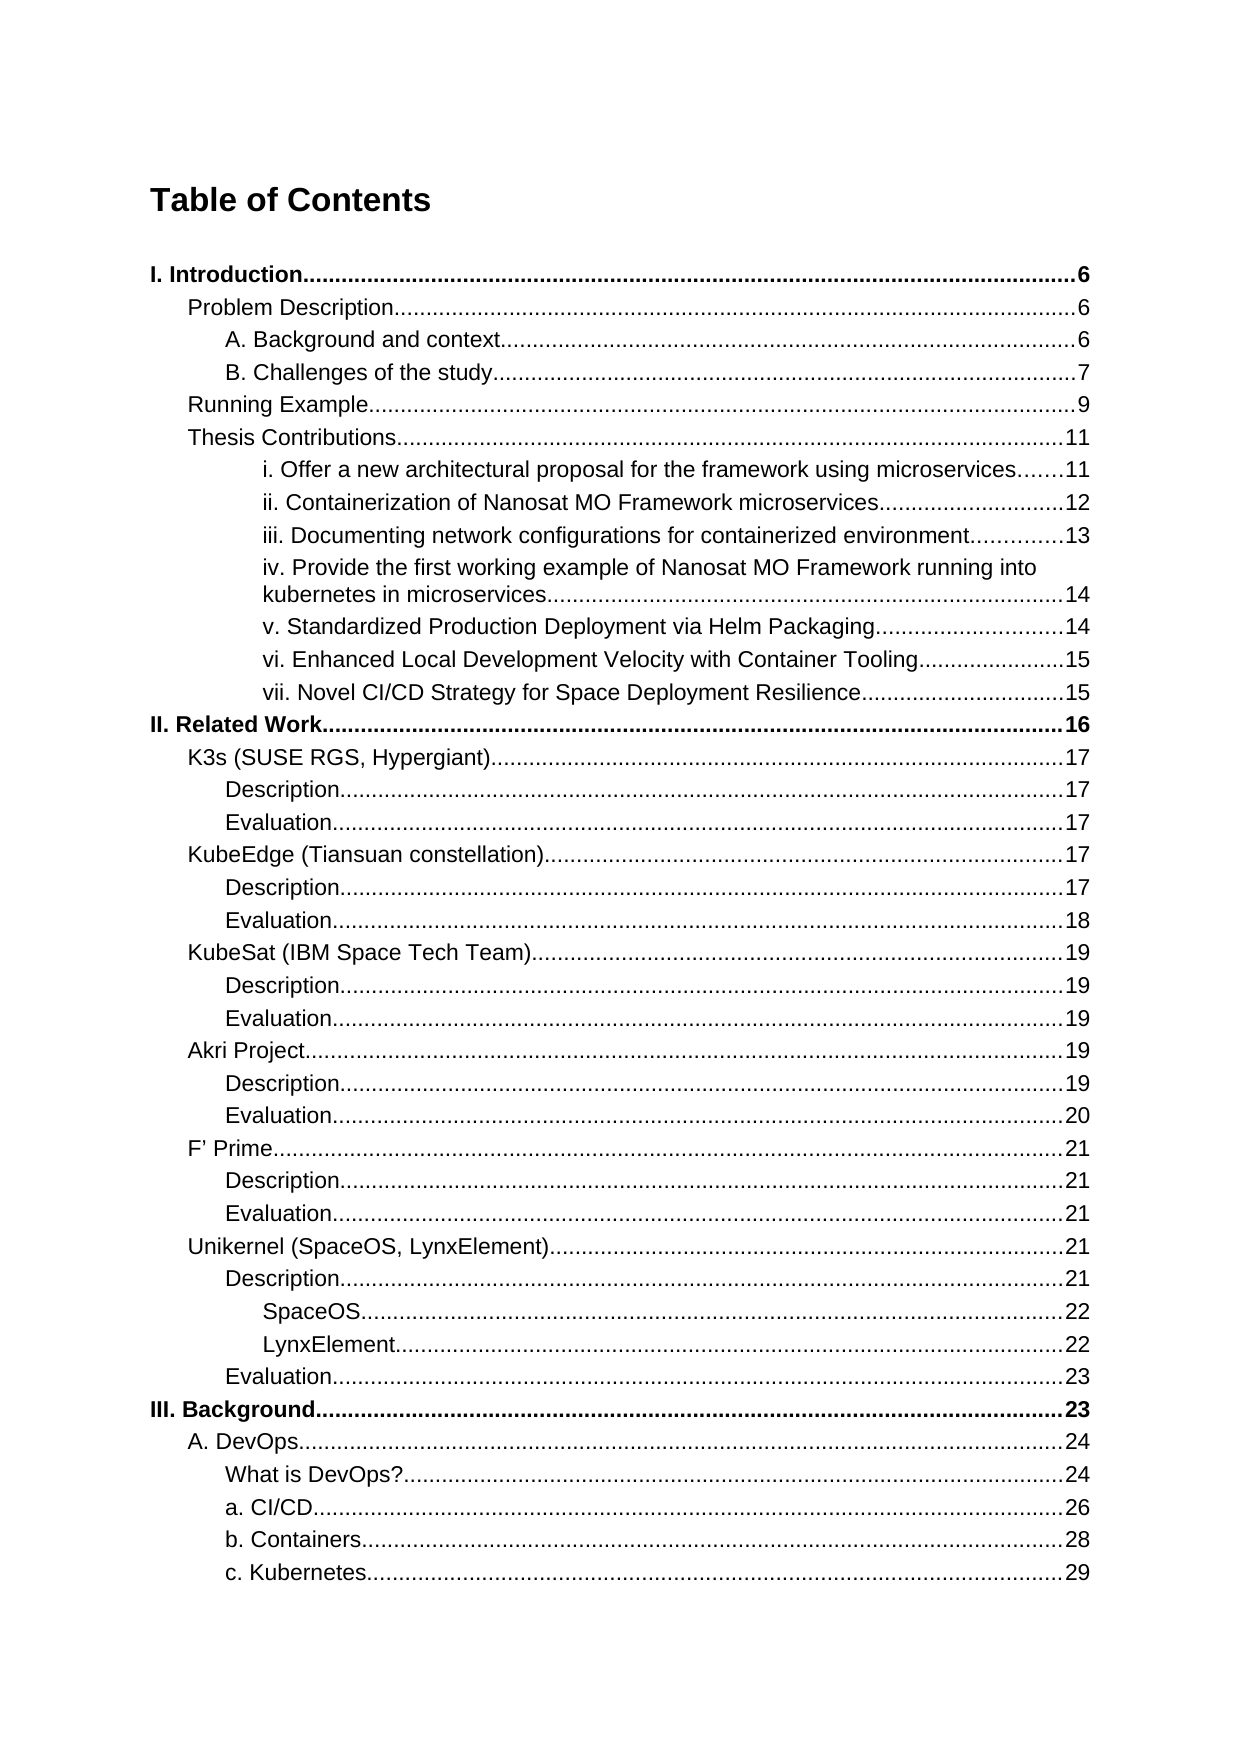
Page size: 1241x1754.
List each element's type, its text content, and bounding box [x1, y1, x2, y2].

text Problem Description 6 [187, 293, 1090, 320]
text Table of Contents [150, 180, 1090, 219]
text K3s (SUSE RGS, Hypergiant) 17 [187, 744, 1090, 770]
text Evaluation 19 [225, 1004, 1090, 1031]
text Thesis Contributions 11 [187, 424, 1090, 450]
text Evaluation 18 [225, 907, 1090, 933]
text Description 19 [225, 972, 1090, 998]
text b. Containers 28 [225, 1526, 1090, 1552]
text Description 19 [225, 1070, 1090, 1096]
text Unikernel (SpaceOS, LynxElement) 21 [187, 1233, 1090, 1259]
text B. Challenges of the study 7 [225, 359, 1090, 385]
text A. Background and context 6 [225, 326, 1090, 352]
text LynxElement 22 [262, 1331, 1090, 1357]
text III. Background 23 [150, 1396, 1090, 1422]
text Description 17 [225, 776, 1090, 803]
text What is DevOps? 24 [225, 1461, 1090, 1487]
text iii. Documenting network configurations for containerized environment 13 [262, 522, 1090, 548]
text KubeEdge (Tiansuan constellation) 17 [187, 841, 1090, 868]
text Akri Project 19 [187, 1037, 1090, 1063]
text Description 21 [225, 1265, 1090, 1292]
text vi. Enhanced Local Development Velocity with Container Tooling 15 [262, 646, 1090, 672]
text c. Kubernetes 29 [225, 1559, 1090, 1585]
text Ι. Introduction 6 [150, 261, 1090, 287]
text vii. Novel CI/CD Strategy for Space Deployment Resilience 15 [262, 678, 1090, 705]
text Evaluation 21 [225, 1200, 1090, 1226]
text a. CI/CD 26 [225, 1493, 1090, 1520]
text Running Example 9 [187, 391, 1090, 418]
text F’ Prime 21 [187, 1135, 1090, 1161]
text i. Offer a new architectural proposal for the framework using microservices 11 [262, 456, 1090, 483]
text Description 21 [225, 1167, 1090, 1194]
text iv. Provide the first working example of Nanosat MO Framework running into kubernetes in microservices 14 [262, 554, 1090, 607]
text Description 17 [225, 874, 1090, 900]
text A. DevOps 24 [187, 1428, 1090, 1455]
text v. Standardized Production Deployment via Helm Packaging 14 [262, 613, 1090, 639]
text Evaluation 17 [225, 809, 1090, 835]
text SpaceOS 22 [262, 1298, 1090, 1324]
text ii. Containerization of Nanosat MO Framework microservices 12 [262, 489, 1090, 515]
text II. Related Work 16 [150, 711, 1090, 737]
text Evaluation 20 [225, 1102, 1090, 1129]
text Evaluation 23 [225, 1363, 1090, 1389]
text KubeSat (IBM Space Tech Team) 19 [187, 939, 1090, 966]
